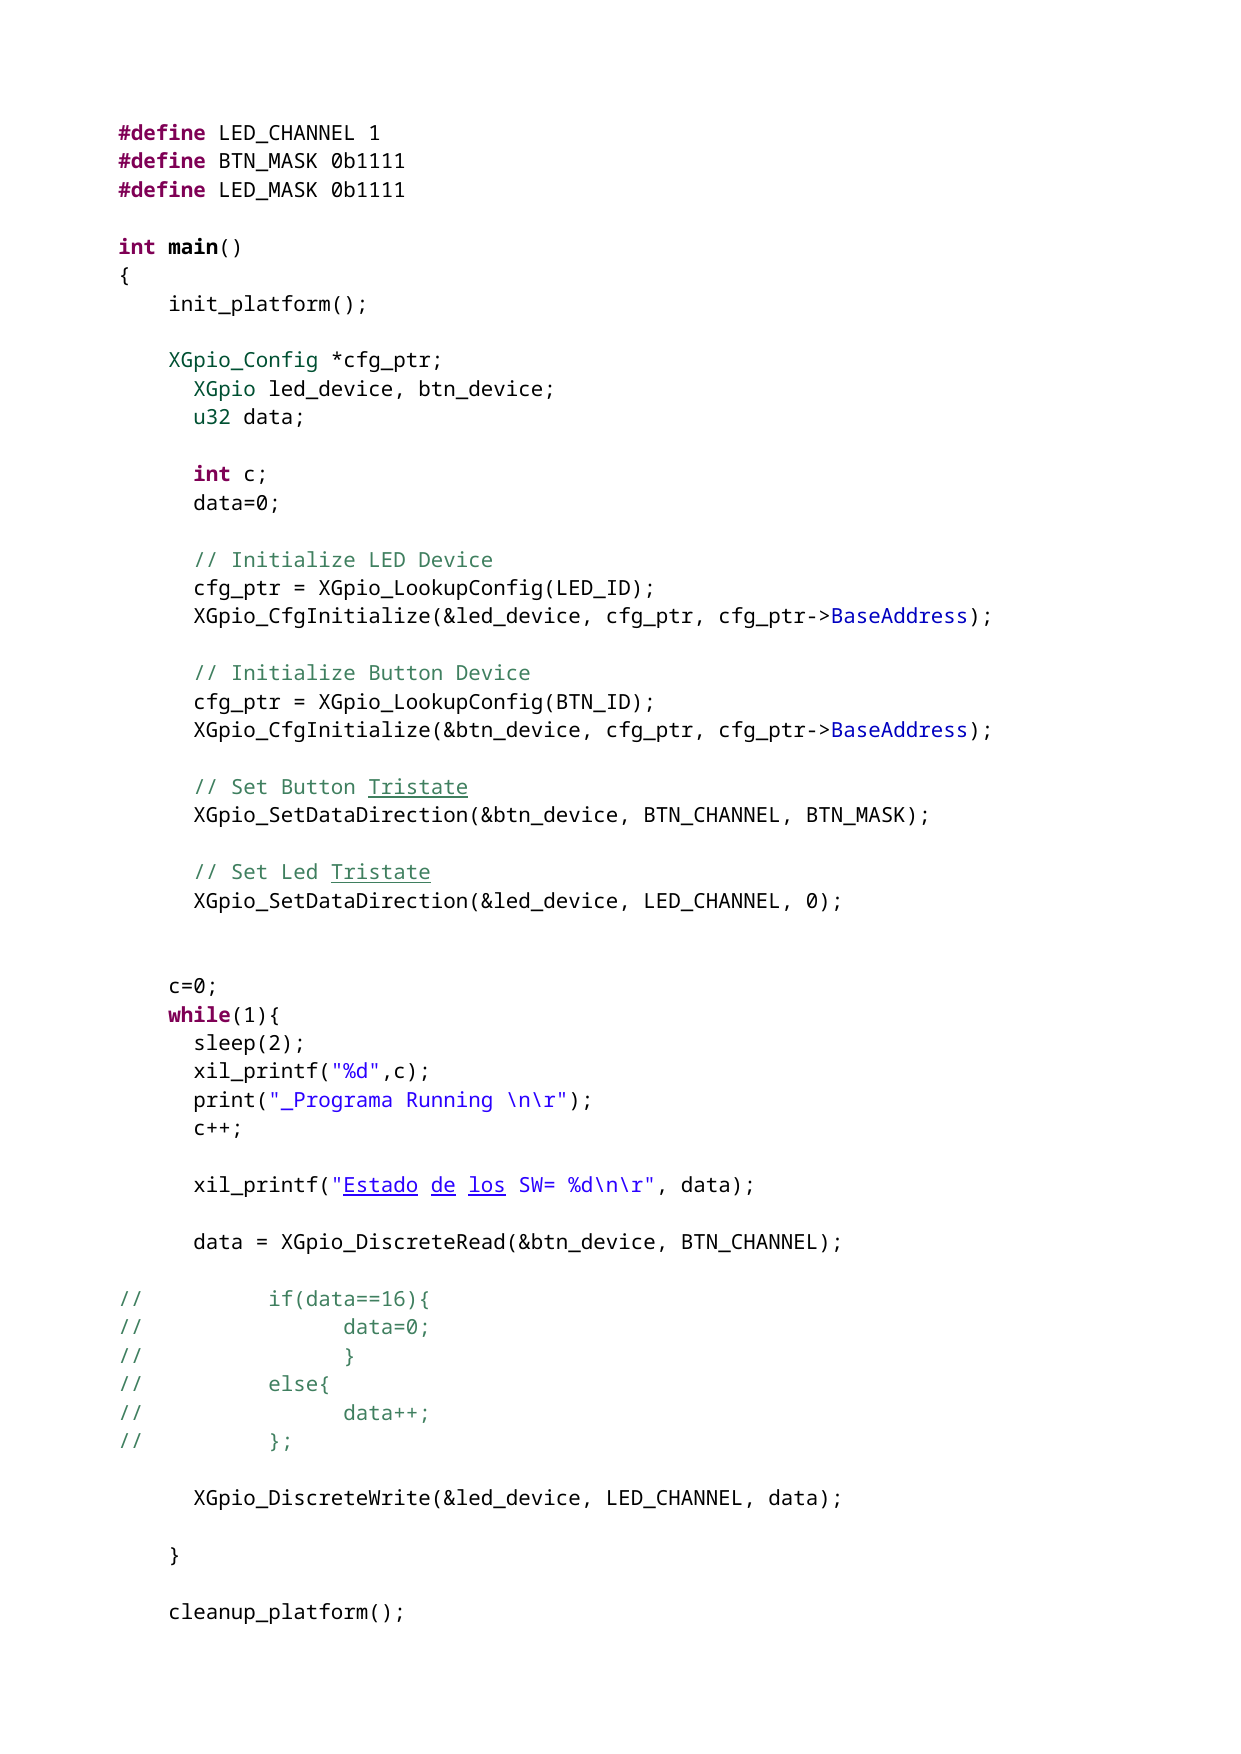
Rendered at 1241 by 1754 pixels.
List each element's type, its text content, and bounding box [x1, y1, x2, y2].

text init_platform(); [118, 289, 1122, 317]
text data = XGpio_DiscreteRead(&btn_device, BTN_CHANNEL); [118, 1227, 1122, 1256]
text xil_printf("Estado de los SW= %d\n\r", data); [118, 1170, 1122, 1199]
text cfg_ptr = XGpio_LookupConfig(BTN_ID); [118, 687, 1122, 715]
text print("_Programa Running \n\r"); [118, 1085, 1122, 1113]
text XGpio_SetDataDirection(&led_device, LED_CHANNEL, 0); [118, 886, 1122, 914]
text XGpio_SetDataDirection(&btn_device, BTN_CHANNEL, BTN_MASK); [118, 801, 1122, 829]
text #define LED_CHANNEL 1 [118, 118, 1122, 147]
text while(1){ [118, 1000, 1122, 1028]
text u32 data; [118, 402, 1122, 431]
text xil_printf("%d",c); [118, 1057, 1122, 1085]
text c=0; [118, 971, 1122, 1000]
text cleanup_platform(); [118, 1597, 1122, 1625]
text // Set Led Tristate [118, 857, 1122, 886]
text // data++; [118, 1398, 1122, 1426]
text } [118, 1540, 1122, 1568]
text c++; [118, 1113, 1122, 1142]
text // else{ [118, 1369, 1122, 1398]
text XGpio_Config *cfg_ptr; [118, 346, 1122, 374]
text // }; [118, 1426, 1122, 1455]
text XGpio_CfgInitialize(&led_device, cfg_ptr, cfg_ptr->BaseAddress); [118, 602, 1122, 630]
text { [118, 260, 1122, 289]
text // Initialize Button Device [118, 658, 1122, 687]
text XGpio led_device, btn_device; [118, 374, 1122, 402]
text int main() [118, 232, 1122, 260]
text int c; [118, 459, 1122, 488]
text sleep(2); [118, 1028, 1122, 1057]
text XGpio_DiscreteWrite(&led_device, LED_CHANNEL, data); [118, 1483, 1122, 1512]
text data=0; [118, 488, 1122, 516]
text XGpio_CfgInitialize(&btn_device, cfg_ptr, cfg_ptr->BaseAddress); [118, 715, 1122, 744]
text // Set Button Tristate [118, 772, 1122, 801]
text // data=0; [118, 1312, 1122, 1341]
text #define LED_MASK 0b1111 [118, 175, 1122, 203]
text // if(data==16){ [118, 1284, 1122, 1312]
text // Initialize LED Device [118, 545, 1122, 573]
text cfg_ptr = XGpio_LookupConfig(LED_ID); [118, 573, 1122, 602]
text // } [118, 1341, 1122, 1369]
text #define BTN_MASK 0b1111 [118, 147, 1122, 175]
